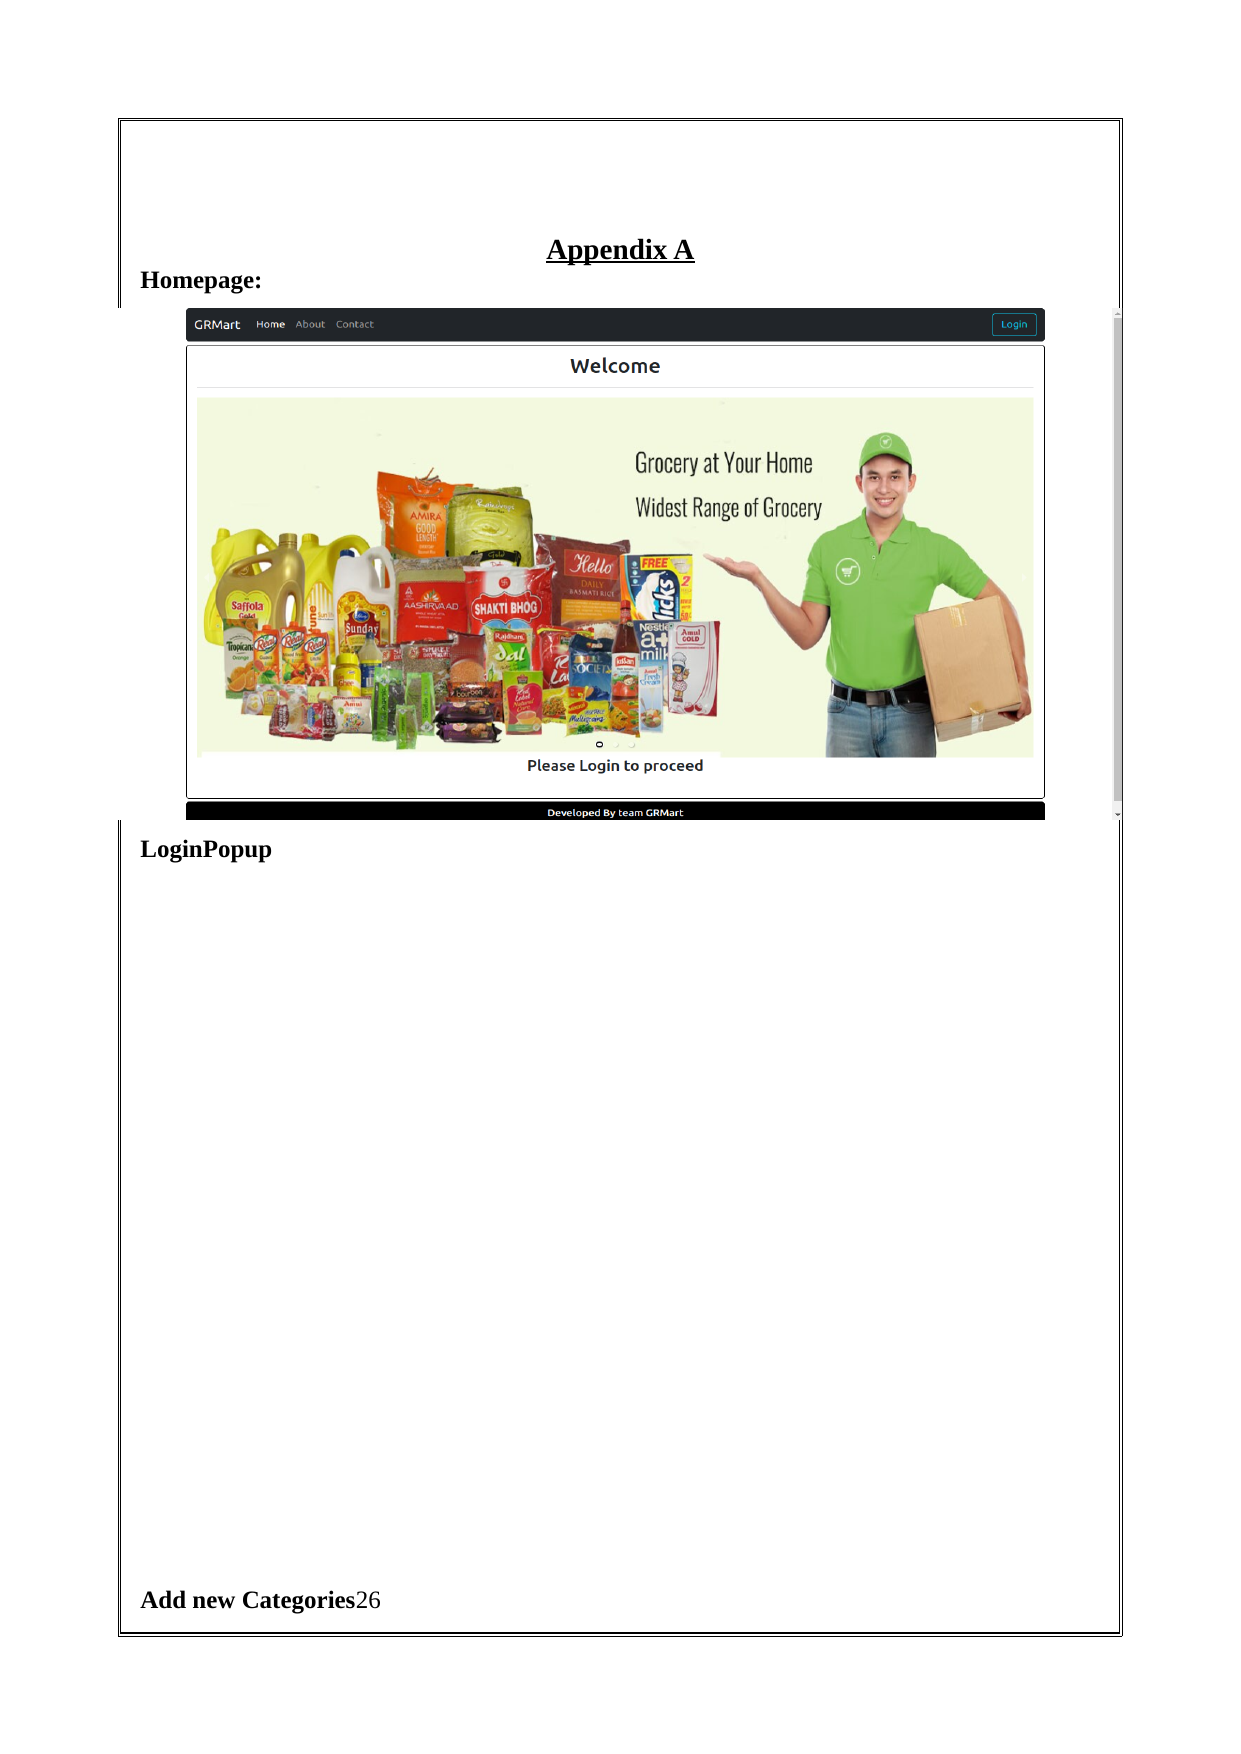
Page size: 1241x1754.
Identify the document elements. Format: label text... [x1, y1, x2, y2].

title Appendix A [140, 232, 1100, 266]
picture [118, 308, 1123, 820]
title Homepage: [140, 266, 1100, 294]
title LoginPopup [140, 820, 1100, 862]
